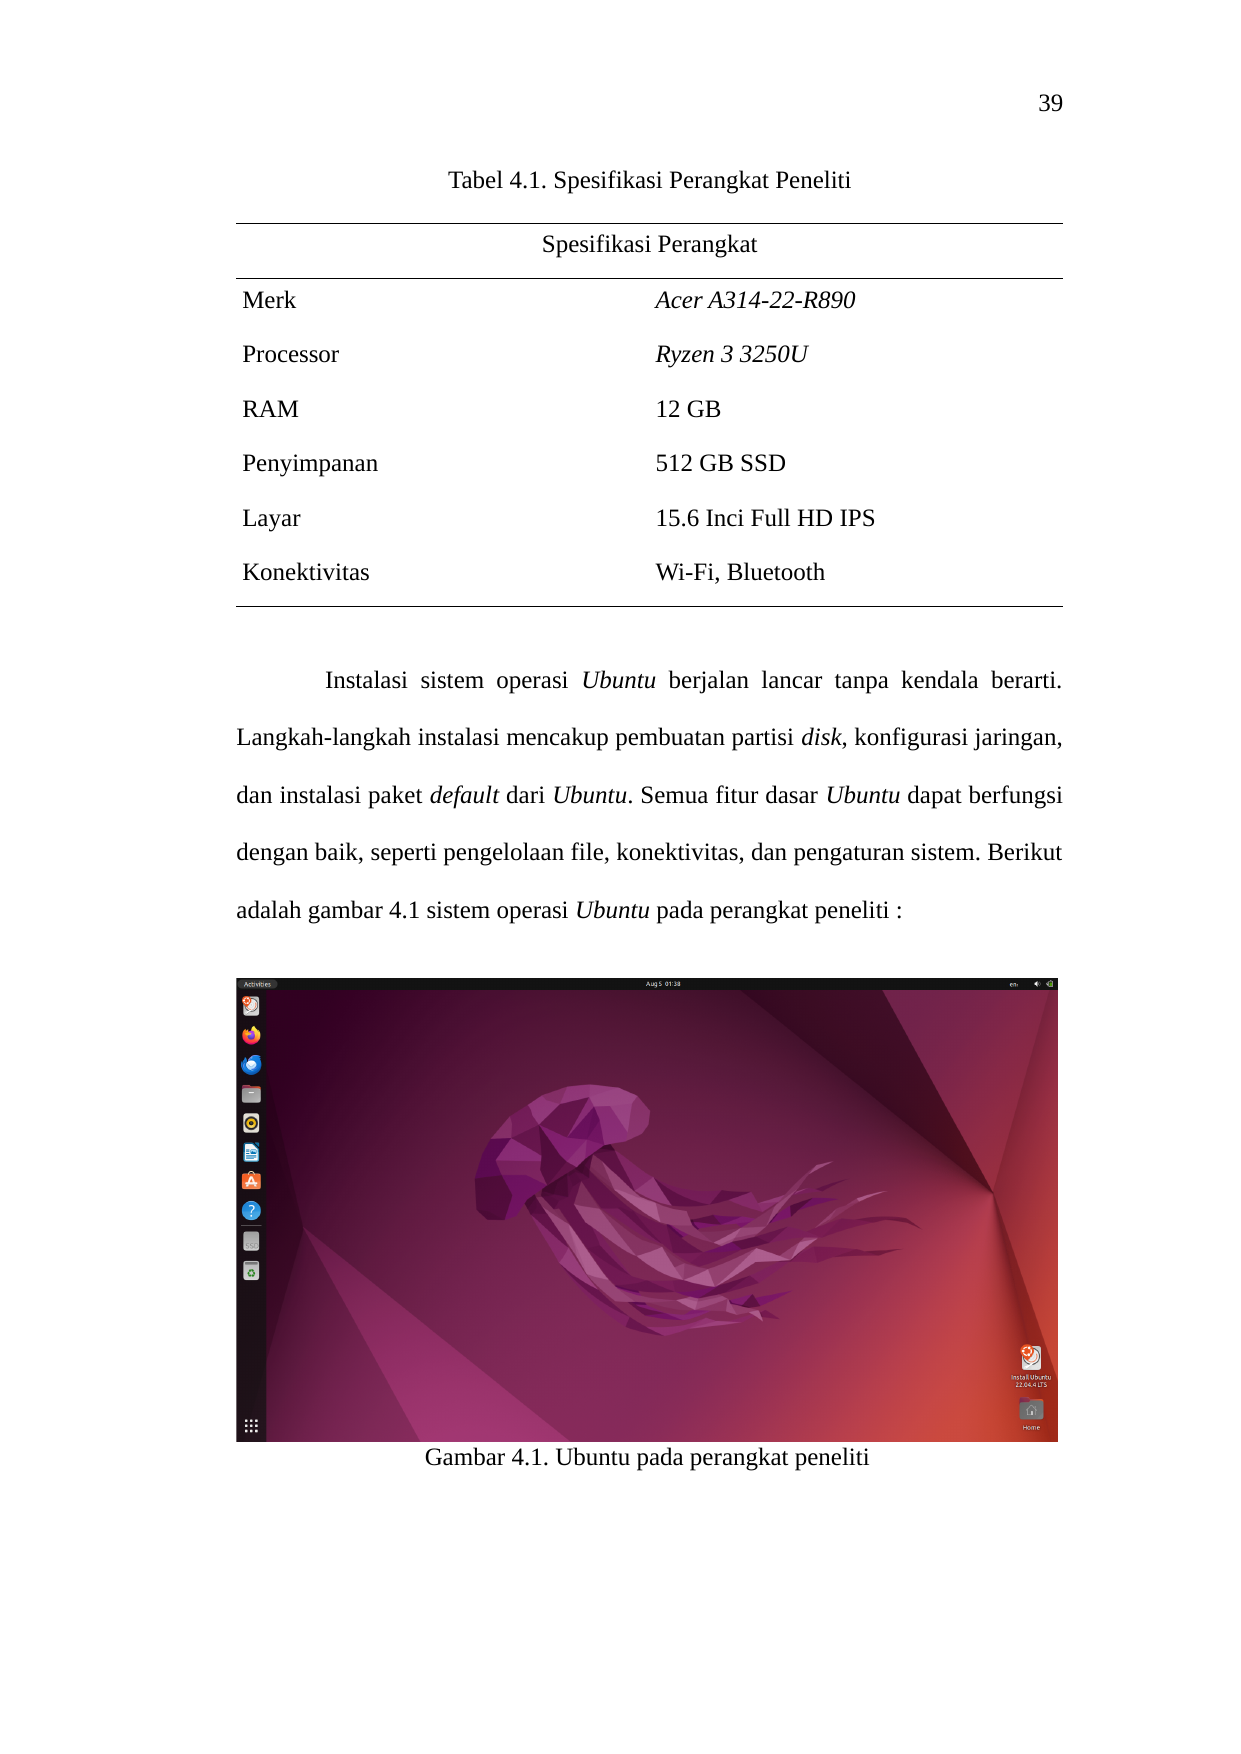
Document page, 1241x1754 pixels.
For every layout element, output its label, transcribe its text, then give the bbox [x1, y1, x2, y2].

table_cell Wi-Fi, Bluetooth [650, 552, 1063, 606]
table_cell Layar [236, 497, 649, 552]
table_cell Konektivitas [236, 552, 649, 606]
table_cell RAM [236, 388, 649, 443]
text Instalasi sistem operasi Ubuntu berjalan lancar tanpa kendala berarti. Langkah-langkah instalasi mencakup pembuatan partisi disk, konfigurasi jaringan, dan instalasi paket default dari Ubuntu. Semua fitur dasar Ubuntu dapat berfungsi dengan baik, seperti pengelolaan file, konektivitas, dan pengaturan sistem. Berikut adalah gambar 4.1 sistem operasi Ubuntu pada perangkat peneliti : [236, 665, 1063, 923]
table_cell Penyimpanan [236, 443, 649, 497]
table_cell 512 GB SSD [650, 443, 1063, 497]
table_cell Merk [236, 279, 649, 334]
table_cell 15.6 Inci Full HD IPS [650, 497, 1063, 552]
table_cell Acer A314-22-R890 [650, 279, 1063, 334]
text Tabel 4.1. Spesifikasi perangkat peneliti [236, 165, 1063, 194]
table_cell Processor [236, 334, 649, 388]
table_cell 12 GB [650, 388, 1063, 443]
text Gambar 4.1. Ubuntu pada perangkat peneliti [236, 978, 1058, 1470]
table_cell Ryzen 3 3250U [650, 334, 1063, 388]
table_header Spesifikasi Perangkat [236, 224, 1063, 278]
